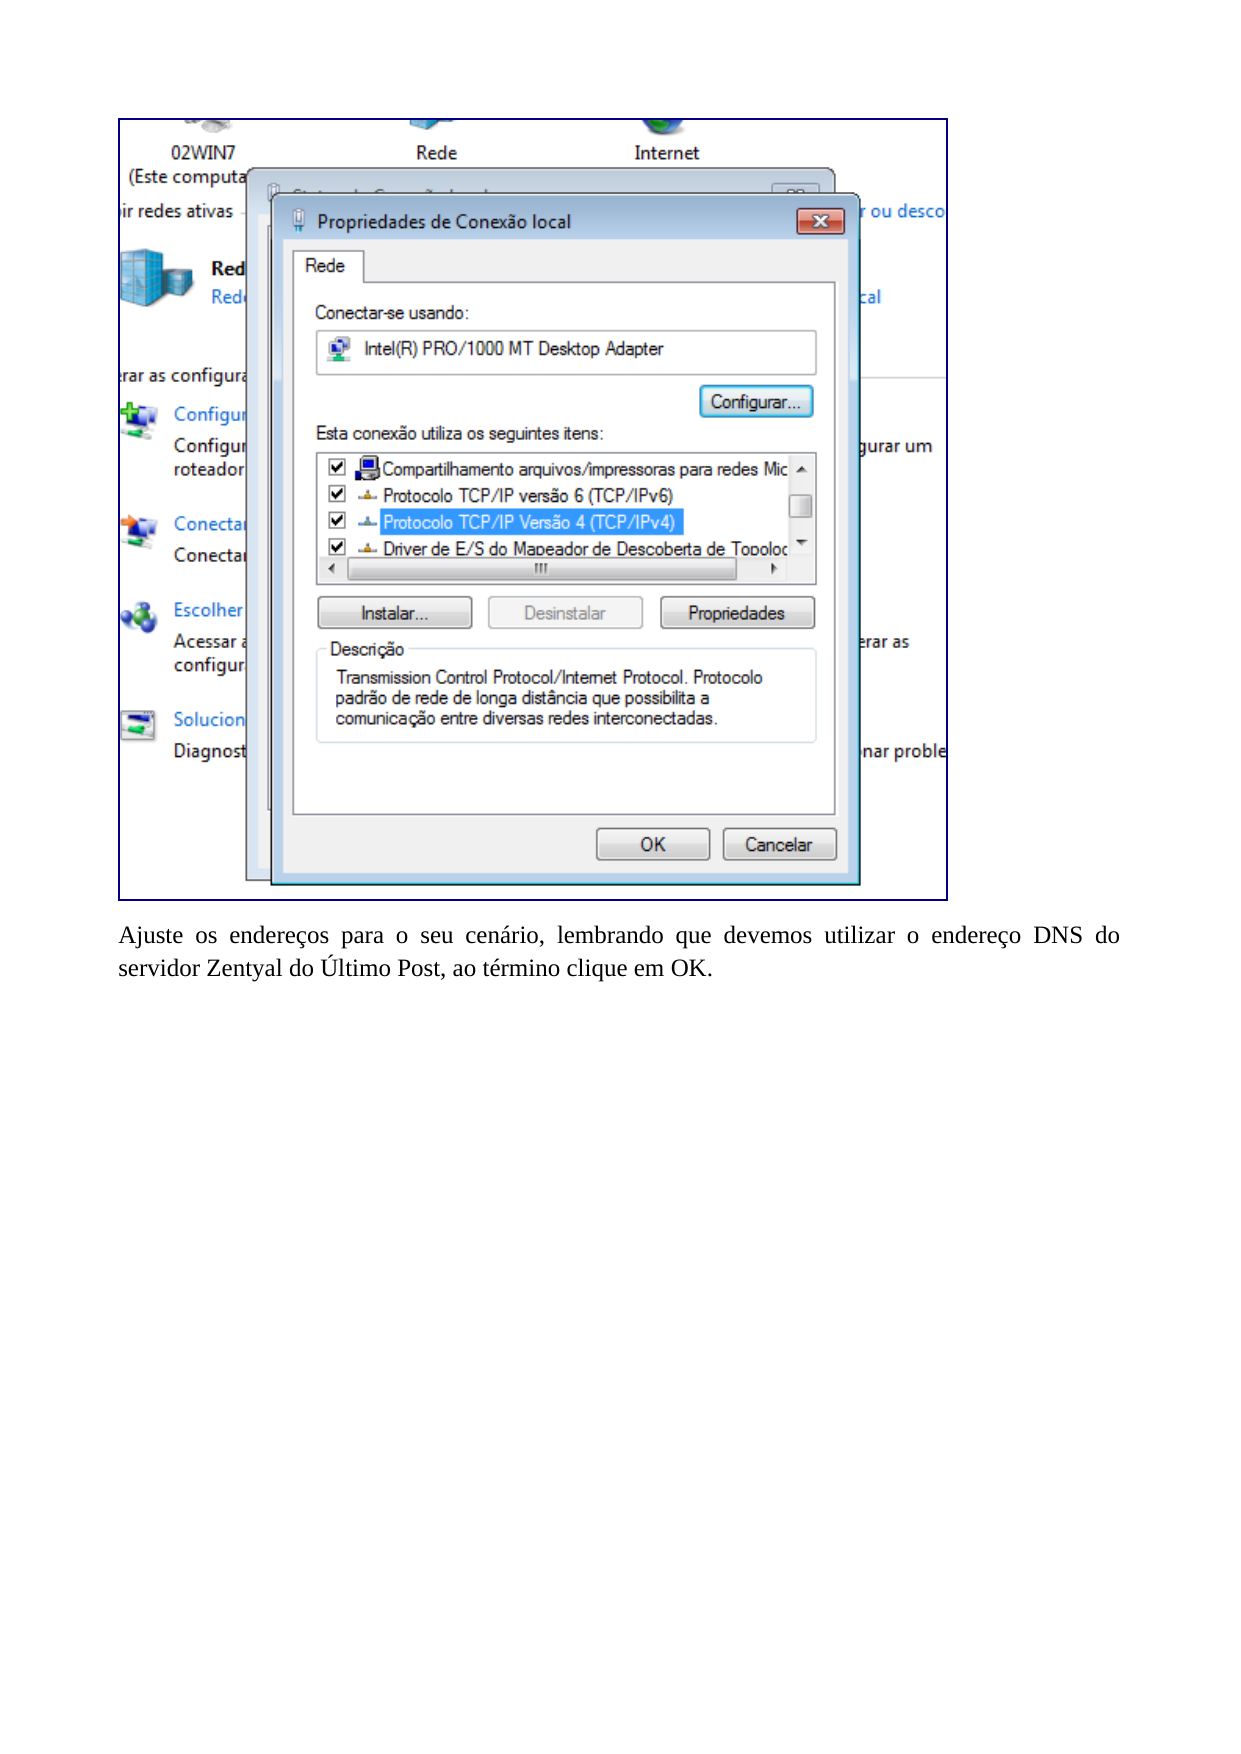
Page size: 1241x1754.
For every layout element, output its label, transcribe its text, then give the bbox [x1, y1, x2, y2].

picture [120, 120, 946, 899]
text Ajuste os endereços para o seu cenário, lembrando que devemos utilizar o endereço DNS do servidor Zentyal do Último Post, ao término clique em OK. [118, 920, 1122, 982]
